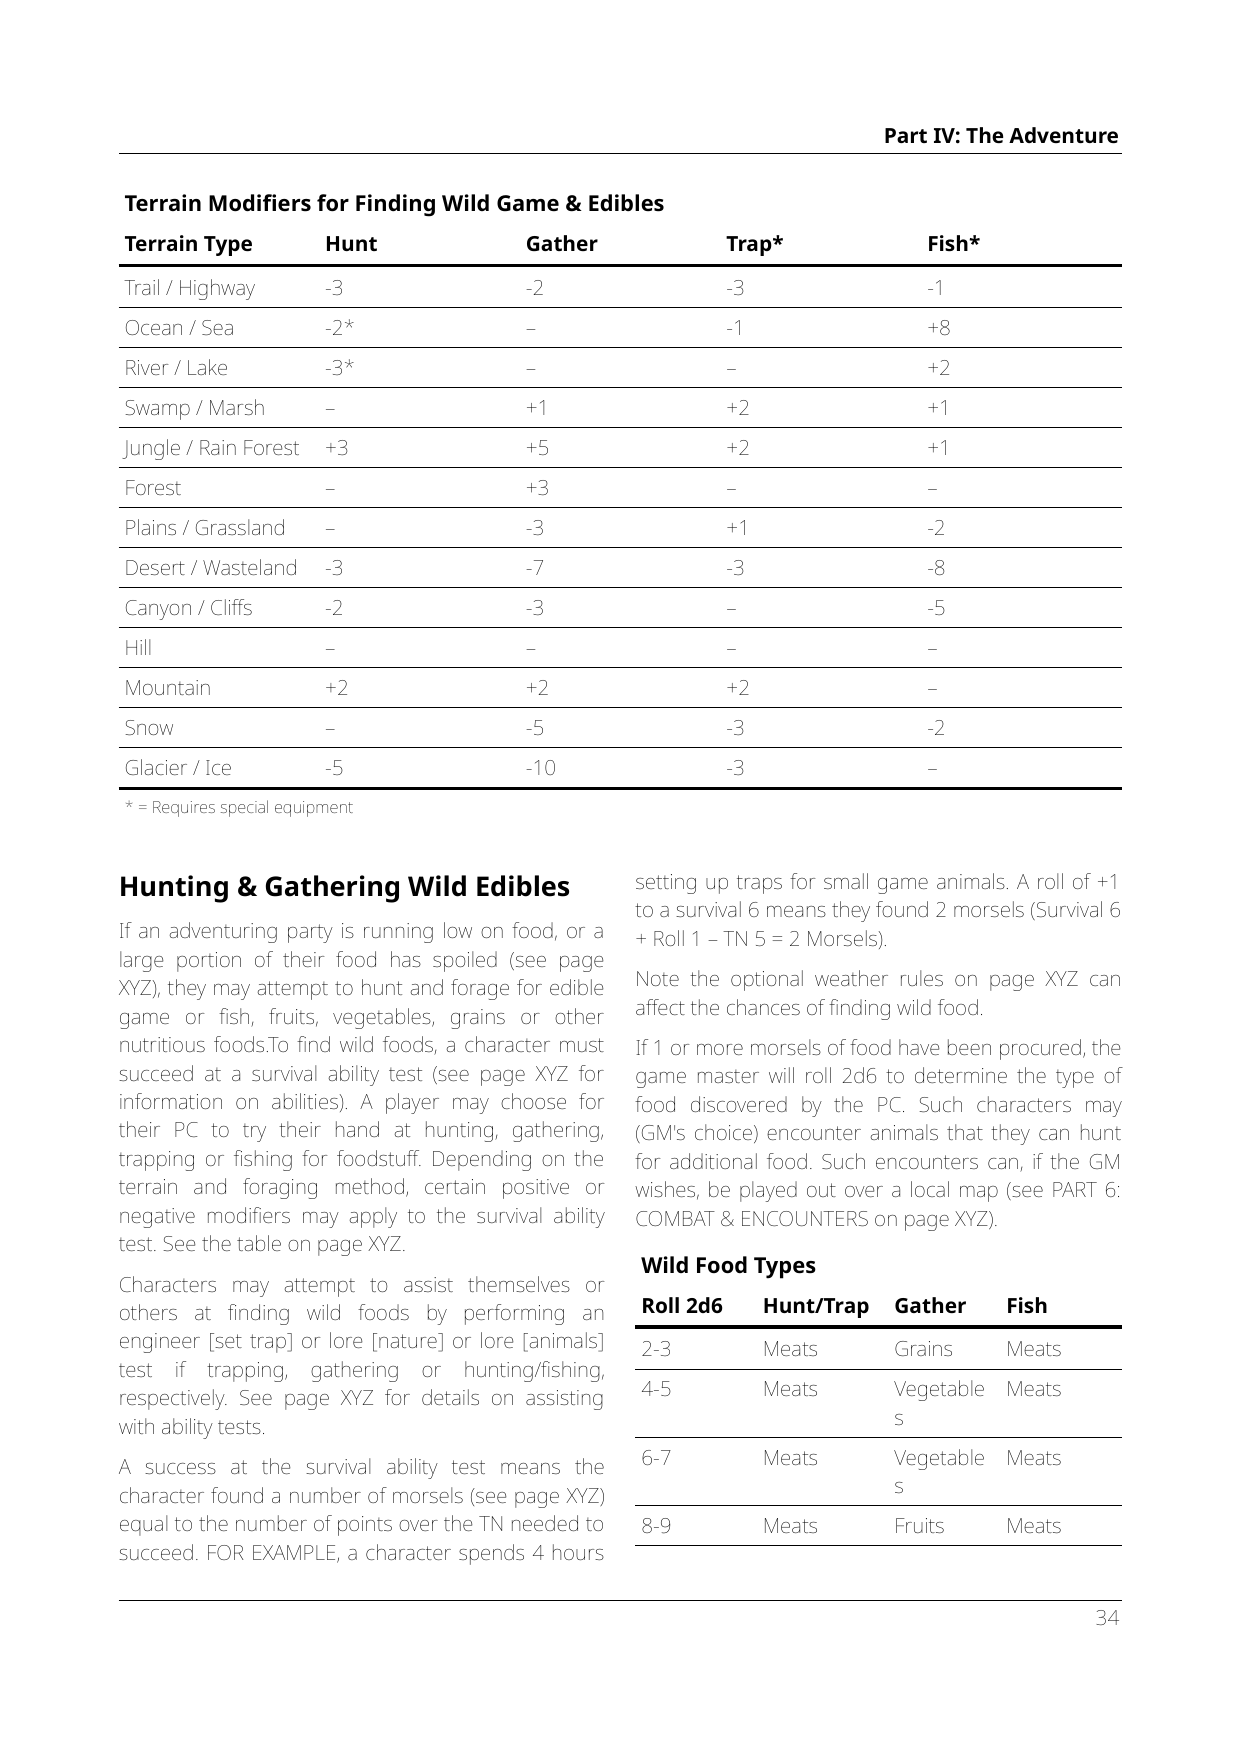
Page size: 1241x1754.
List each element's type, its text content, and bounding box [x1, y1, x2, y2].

table_cell – [721, 348, 921, 387]
table_cell Hill [119, 628, 319, 667]
text setting up traps for small game animals. A roll of +1 to a survival 6 means they found 2 morsels (Survival 6 + Roll 1 – TN 5 = 2 Morsels). [635, 867, 1122, 952]
table_cell Desert / Wasteland [119, 548, 319, 587]
table_cell -2 [520, 267, 721, 307]
table_cell -3 [721, 548, 921, 587]
table_cell Hunt [319, 224, 520, 264]
subtitle Hunting & Gathering Wild Edibles [118, 867, 605, 904]
table_cell Ocean / Sea [119, 308, 319, 347]
table_cell Plains / Grassland [119, 508, 319, 547]
table_cell Glacier / Ice [119, 748, 319, 787]
table_cell -2 [319, 588, 520, 627]
table_cell * = Requires special equipment [119, 790, 1122, 824]
table_cell +1 [921, 428, 1122, 467]
table_cell -3 [520, 508, 721, 547]
table_cell – [520, 628, 721, 667]
table_cell 8-9 [635, 1506, 757, 1545]
table_cell Meats [757, 1370, 888, 1437]
table_cell +1 [520, 388, 721, 427]
table_cell -10 [520, 748, 721, 787]
table_cell +1 [721, 508, 921, 547]
table_cell -3 [721, 267, 921, 307]
table_cell – [319, 388, 520, 427]
table_cell Jungle / Rain Forest [119, 428, 319, 467]
table_cell Meats [1000, 1370, 1122, 1437]
table_cell – [921, 668, 1122, 707]
table_cell +2 [921, 348, 1122, 387]
table_cell Fruits [888, 1506, 1000, 1545]
table_cell +3 [319, 428, 520, 467]
table_cell +2 [721, 388, 921, 427]
table_cell Meats [757, 1329, 888, 1368]
table_cell +1 [921, 388, 1122, 427]
table_cell Meats [1000, 1438, 1122, 1505]
table_cell -3 [319, 267, 520, 307]
table_cell +2 [520, 668, 721, 707]
table_cell Canyon / Cliffs [119, 588, 319, 627]
table_cell +3 [520, 468, 721, 507]
table_cell -5 [520, 708, 721, 747]
table_cell Gather [888, 1286, 1000, 1325]
table_cell Vegetables [888, 1438, 1000, 1505]
text Note the optional weather rules on page XYZ can affect the chances of finding wild food. [635, 964, 1122, 1021]
table_cell Hunt/Trap [757, 1286, 888, 1325]
table_cell River / Lake [119, 348, 319, 387]
table_cell Trail / Highway [119, 267, 319, 307]
table_cell -5 [319, 748, 520, 787]
table_cell Gather [520, 224, 721, 264]
table_cell -8 [921, 548, 1122, 587]
table_cell -5 [921, 588, 1122, 627]
table_cell – [520, 308, 721, 347]
table_cell – [921, 748, 1122, 787]
table_cell Meats [757, 1506, 888, 1545]
table_cell – [520, 348, 721, 387]
table_cell +8 [921, 308, 1122, 347]
table_cell +2 [319, 668, 520, 707]
table_cell -3 [319, 548, 520, 587]
table_cell -1 [721, 308, 921, 347]
table_cell – [319, 508, 520, 547]
table_cell -2* [319, 308, 520, 347]
table_cell Meats [757, 1438, 888, 1505]
table_cell – [721, 588, 921, 627]
table_cell Swamp / Marsh [119, 388, 319, 427]
table_cell Fish* [921, 224, 1122, 264]
table_cell -3 [520, 588, 721, 627]
text If an adventuring party is running low on food, or a large portion of their food has spoiled (see page XYZ), they may attempt to hunt and forage for edible game or fish, fruits, vegetables, grains or other nutritious foods.To find wild foods, a character must succeed at a survival ability test (see page XYZ for information on abilities). A player may choose for their PC to try their hand at hunting, gathering, trapping or fishing for foodstuff. Depending on the terrain and foraging method, certain positive or negative modifiers may apply to the survival ability test. See the table on page XYZ. [118, 916, 605, 1258]
table_cell +2 [721, 428, 921, 467]
table_cell 6-7 [635, 1438, 757, 1505]
table_header Wild Food Types [635, 1244, 1122, 1286]
table_cell Fish [1000, 1286, 1122, 1325]
text If 1 or more morsels of food have been procured, the game master will roll 2d6 to determine the type of food discovered by the PC. Such characters may (GM's choice) encounter animals that they can hunt for additional food. Such encounters can, if the GM wishes, be played out over a local map (see PART 6: COMBAT & ENCOUNTERS on page XYZ). [635, 1033, 1122, 1232]
table_cell Roll 2d6 [635, 1286, 757, 1325]
table_cell -7 [520, 548, 721, 587]
table_cell Trap* [721, 224, 921, 264]
table_cell – [721, 468, 921, 507]
table_cell -2 [921, 508, 1122, 547]
table_cell 4-5 [635, 1370, 757, 1437]
text Characters may attempt to assist themselves or others at finding wild foods by performing an engineer [set trap] or lore [nature] or lore [animals] test if trapping, gathering or hunting/fishing, respectively. See page XYZ for details on assisting with ability tests. [118, 1270, 605, 1440]
table_cell – [921, 468, 1122, 507]
table_cell +5 [520, 428, 721, 467]
table_cell Mountain [119, 668, 319, 707]
table_cell – [319, 708, 520, 747]
table_cell – [921, 628, 1122, 667]
table_cell -1 [921, 267, 1122, 307]
table_cell +2 [721, 668, 921, 707]
table_cell – [319, 628, 520, 667]
table_cell – [319, 468, 520, 507]
table_cell Meats [1000, 1506, 1122, 1545]
table_cell -3* [319, 348, 520, 387]
table_cell Meats [1000, 1329, 1122, 1368]
table_cell – [721, 628, 921, 667]
table_cell -3 [721, 748, 921, 787]
table_cell Grains [888, 1329, 1000, 1368]
table_cell 2-3 [635, 1329, 757, 1368]
table_cell Terrain Type [119, 224, 319, 264]
table_cell -3 [721, 708, 921, 747]
table_cell Forest [119, 468, 319, 507]
table_cell Snow [119, 708, 319, 747]
table_header Terrain Modifiers for Finding Wild Game & Edibles [119, 183, 1122, 224]
table_cell Vegetables [888, 1370, 1000, 1437]
table_cell -2 [921, 708, 1122, 747]
text A success at the survival ability test means the character found a number of morsels (see page XYZ) equal to the number of points over the TN needed to succeed. FOR EXAMPLE, a character spends 4 hours [118, 1452, 605, 1566]
